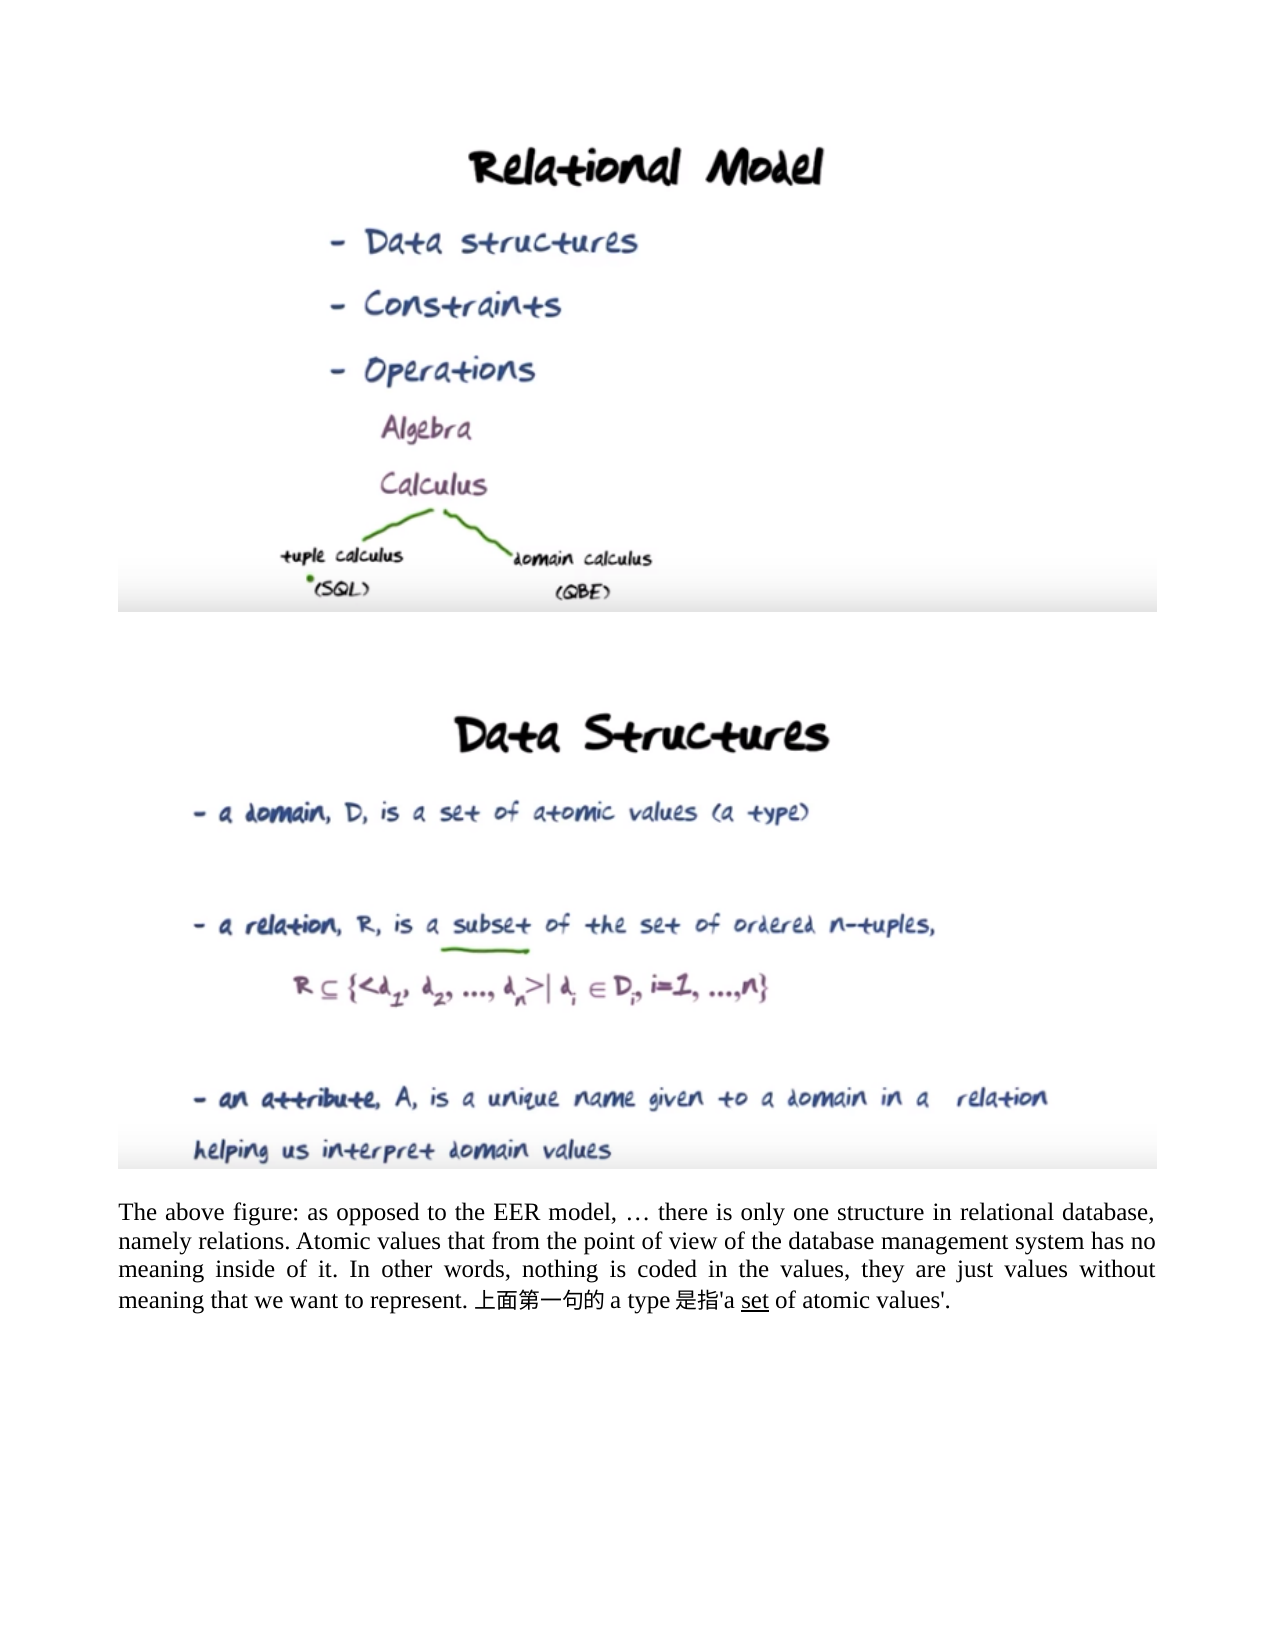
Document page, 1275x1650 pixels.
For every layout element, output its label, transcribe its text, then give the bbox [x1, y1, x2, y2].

picture [118, 118, 1157, 612]
picture [118, 697, 1157, 1169]
text The above figure: as opposed to the EER model, … there is only one structure in relational database, namely relations. Atomic values that from the point of view of the database management system has no meaning inside of it. In other words, nothing is coded in the values, they are just values without meaning that we want to represent. 上面第一句的a type是指'a set of atomic values'. [118, 1197, 1157, 1315]
